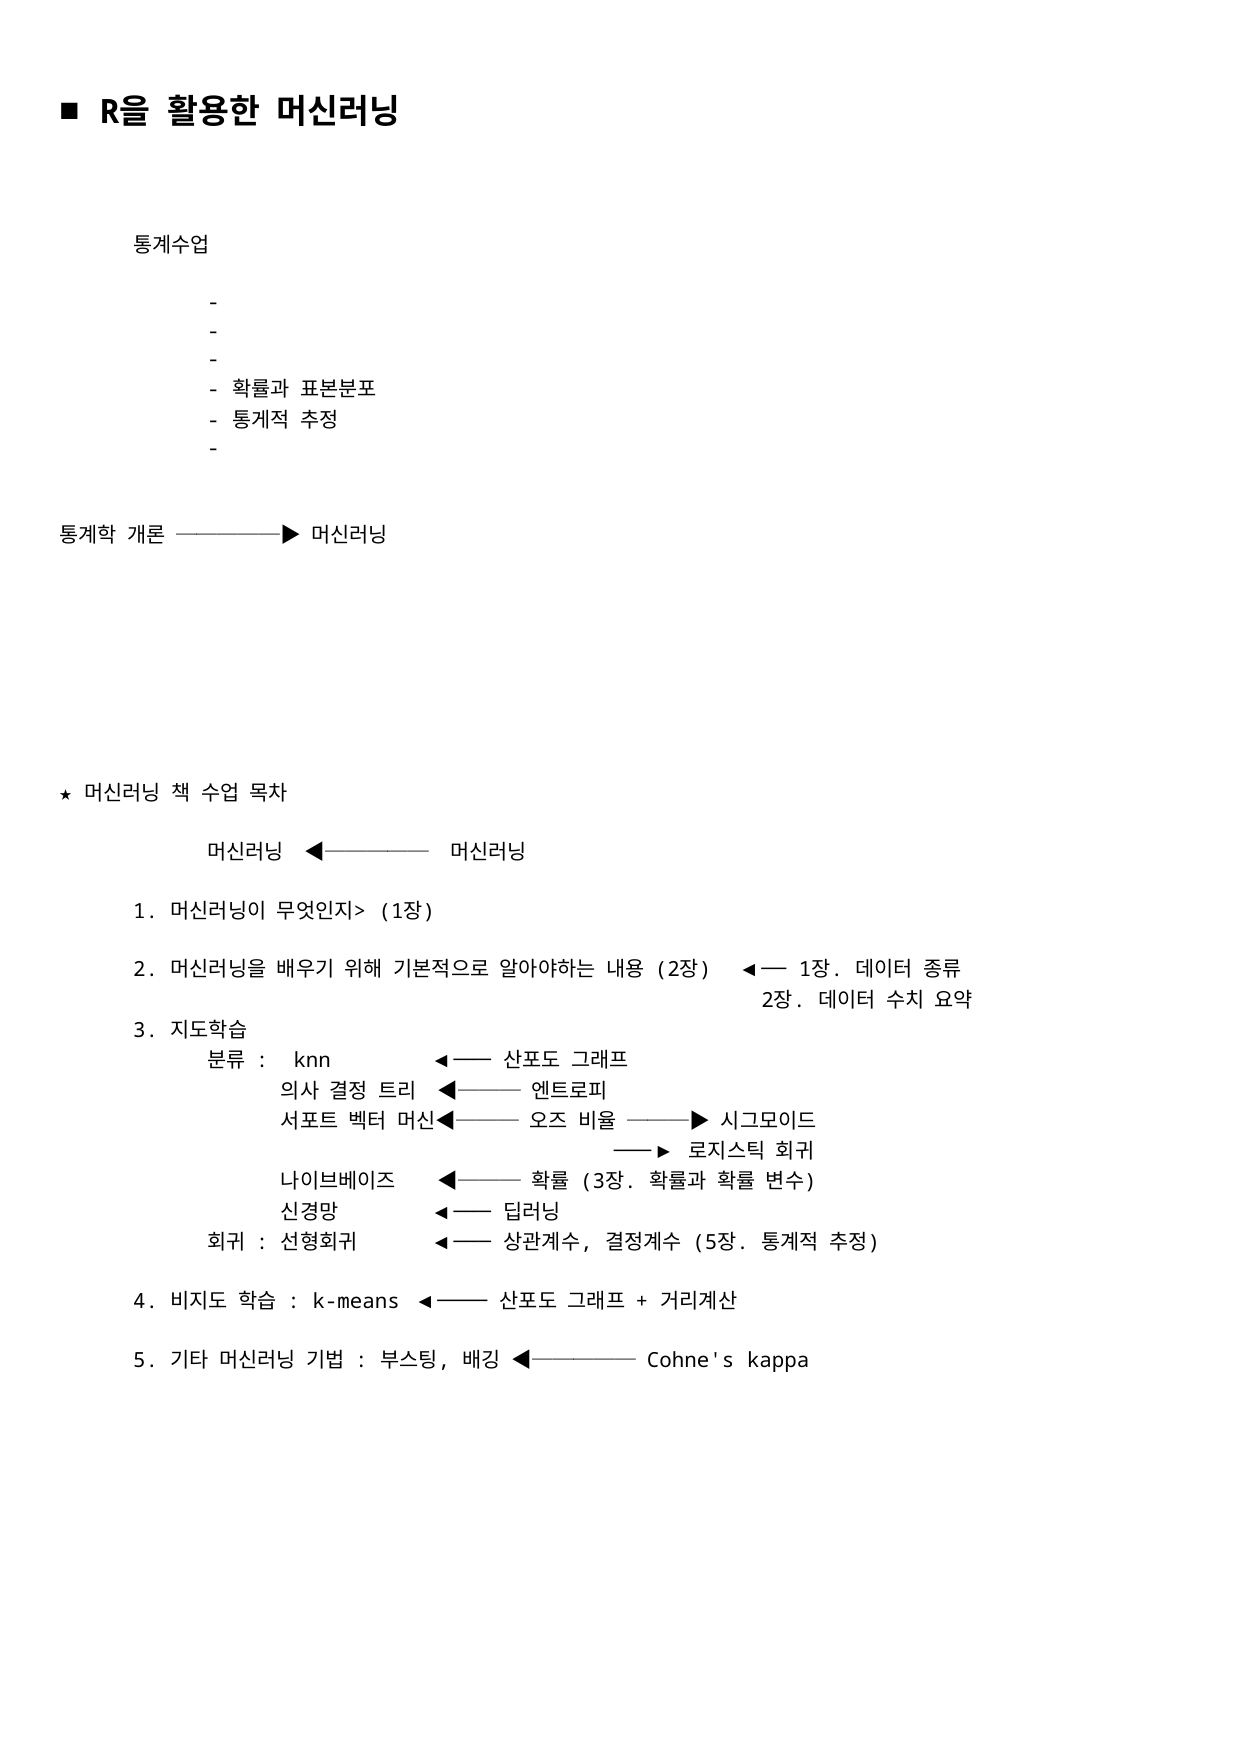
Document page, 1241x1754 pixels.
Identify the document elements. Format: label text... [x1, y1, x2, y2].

text 통계학 개론 ─────▶ 머신러닝 [59, 519, 1181, 549]
text 서포트 벡터 머신◀─── 오즈 비율 ───▶ 시그모이드 [59, 1104, 1181, 1134]
text 2장. 데이터 수치 요약 [59, 983, 1181, 1013]
text - [59, 316, 1181, 344]
text 분류 : knn ◀─── 산포도 그래프 [59, 1043, 1181, 1074]
text 1. 머신러닝이 무엇인지> (1장) [59, 894, 1181, 924]
text 2. 머신러닝을 배우기 위해 기본적으로 알아야하는 내용 (2장) ◀── 1장. 데이터 종류 [59, 953, 1181, 983]
text 신경망 ◀─── 딥러닝 [59, 1195, 1181, 1225]
text ───▶ 로지스틱 회귀 [59, 1134, 1181, 1165]
text 5. 기타 머신러닝 기법 : 부스팅, 배깅 ◀───── Cohne's kappa [59, 1343, 1181, 1373]
subtitle ■ R을 활용한 머신러닝 [59, 84, 1181, 133]
text 머신러닝 ◀───── 머신러닝 [59, 835, 1181, 865]
text 통계수업 [59, 229, 1181, 259]
text - 확률과 표본분포 [59, 373, 1181, 403]
text 4. 비지도 학습 : k-means ◀──── 산포도 그래프 + 거리계산 [59, 1284, 1181, 1314]
text ★ 머신러닝 책 수업 목차 [59, 776, 1181, 807]
text - 통게적 추정 [59, 403, 1181, 433]
text - [59, 433, 1181, 462]
text 회귀 : 선형회귀 ◀─── 상관계수, 결정계수 (5장. 통계적 추정) [59, 1225, 1181, 1256]
text - [59, 344, 1181, 373]
text 의사 결정 트리 ◀─── 엔트로피 [59, 1074, 1181, 1104]
text 나이브베이즈 ◀─── 확률 (3장. 확률과 확률 변수) [59, 1165, 1181, 1195]
text 3. 지도학습 [59, 1013, 1181, 1043]
text - [59, 287, 1181, 316]
